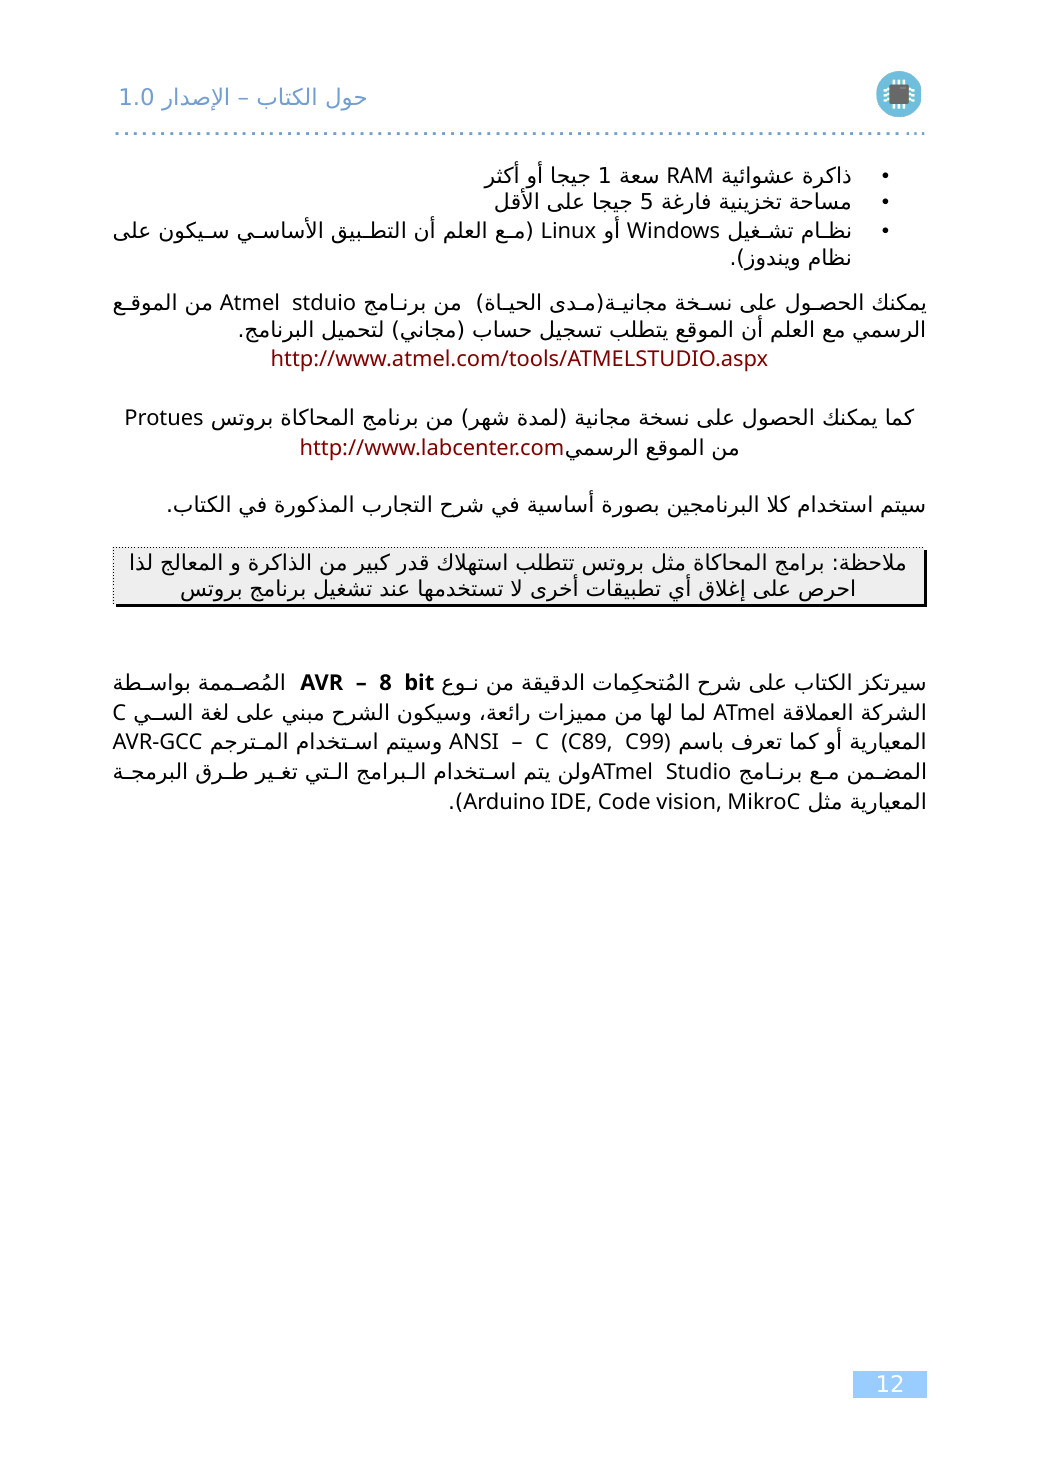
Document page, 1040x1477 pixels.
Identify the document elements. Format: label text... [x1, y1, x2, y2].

text سيرتكز الكتاب على شرح المُتحكِمات الدقيقة من نوع AVR – 8 bit المُصممة بواسطة الشركة العملاقة ATmel لما لها من مميزات رائعة، وسيكون الشرح مبني على لغة السي C المعيارية أو كما تعرف باسم ANSI – C (C89, C99) وسيتم استخدام المترجم AVR-GCC المضمن مع برنامج ATmel Studioولن يتم استخدام البرامج التي تغير طرق البرمجة المعيارية مثل Arduino IDE, Code vision, MikroC). [112, 667, 927, 816]
text http://www.atmel.com/tools/ATMELSTUDIO.aspx [112, 343, 927, 372]
text يمكنك الحصول على نسخة مجانية(مدى الحياة) من برنامج Atmel stduio من الموقع الرسمي مع العلم أن الموقع يتطلب تسجيل حساب (مجاني) لتحميل البرنامج. [112, 287, 927, 343]
text ملاحظة: برامج المحاكاة مثل بروتس تتطلب استهلاك قدر كبير من الذاكرة و المعالج لذا احرص على إغلاق أي تطبيقات أخرى لا تستخدمها عند تشغيل برنامج بروتس [112, 547, 924, 604]
list ذاكرة عشوائية RAM سعة 1 جيجا أو أكثر [112, 160, 889, 189]
picture [876, 71, 922, 117]
text سيتم استخدام كلا البرنامجين بصورة أساسية في شرح التجارب المذكورة في الكتاب. [112, 492, 927, 517]
list نظام تشغيل Windows أو Linux (مع العلم أن التطبيق اﻷساسي سيكون على نظام ويندوز). [112, 215, 889, 270]
list مساحة تخزينية فارغة 5 جيجا على اﻷقل [112, 189, 889, 215]
text كما يمكنك الحصول على نسخة مجانية (لمدة شهر) من برنامج المحاكاة بروتس Protues من الموقع الرسميhttp://www.labcenter.com [112, 402, 927, 462]
